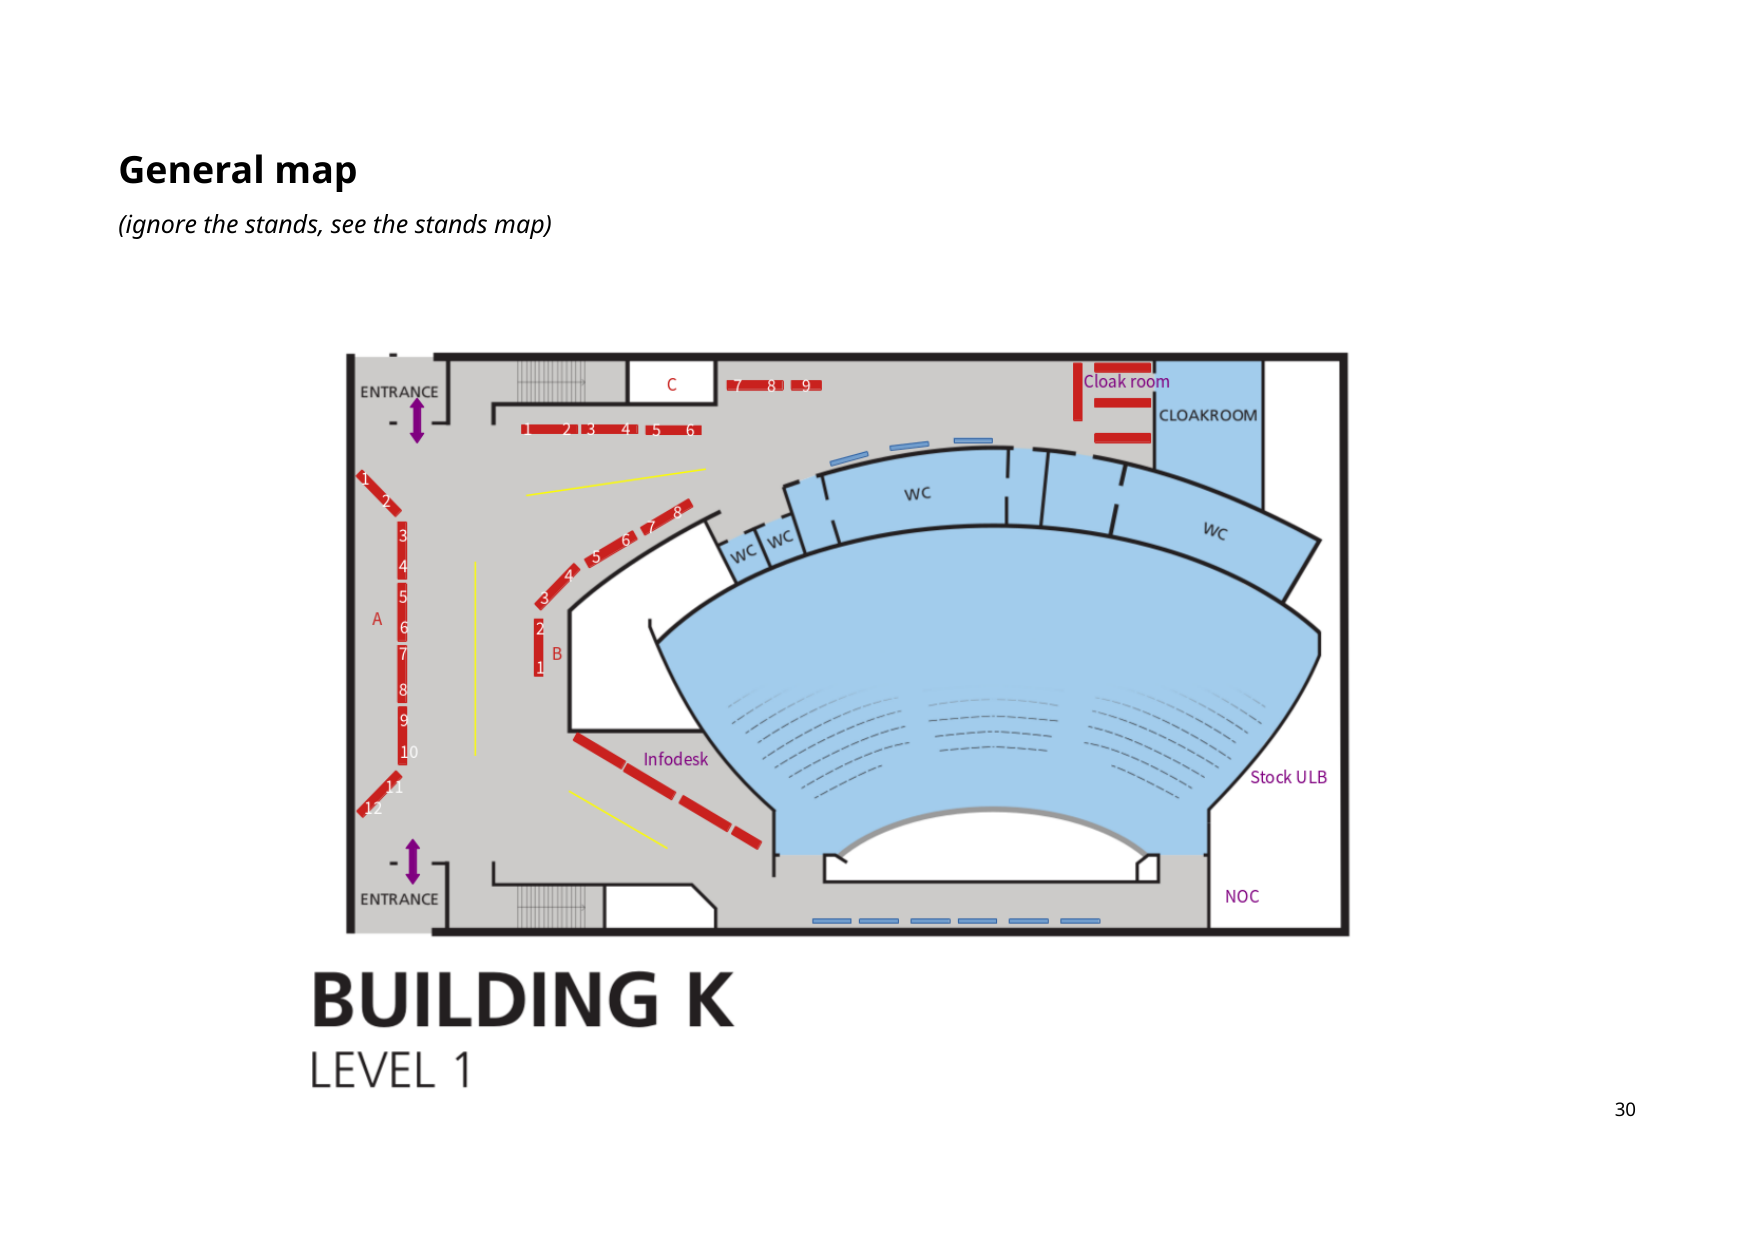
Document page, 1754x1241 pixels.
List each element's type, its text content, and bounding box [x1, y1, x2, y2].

picture [269, 301, 1454, 1139]
subtitle General map [118, 143, 1636, 194]
text (ignore the stands, see the stands map) [118, 207, 1636, 241]
